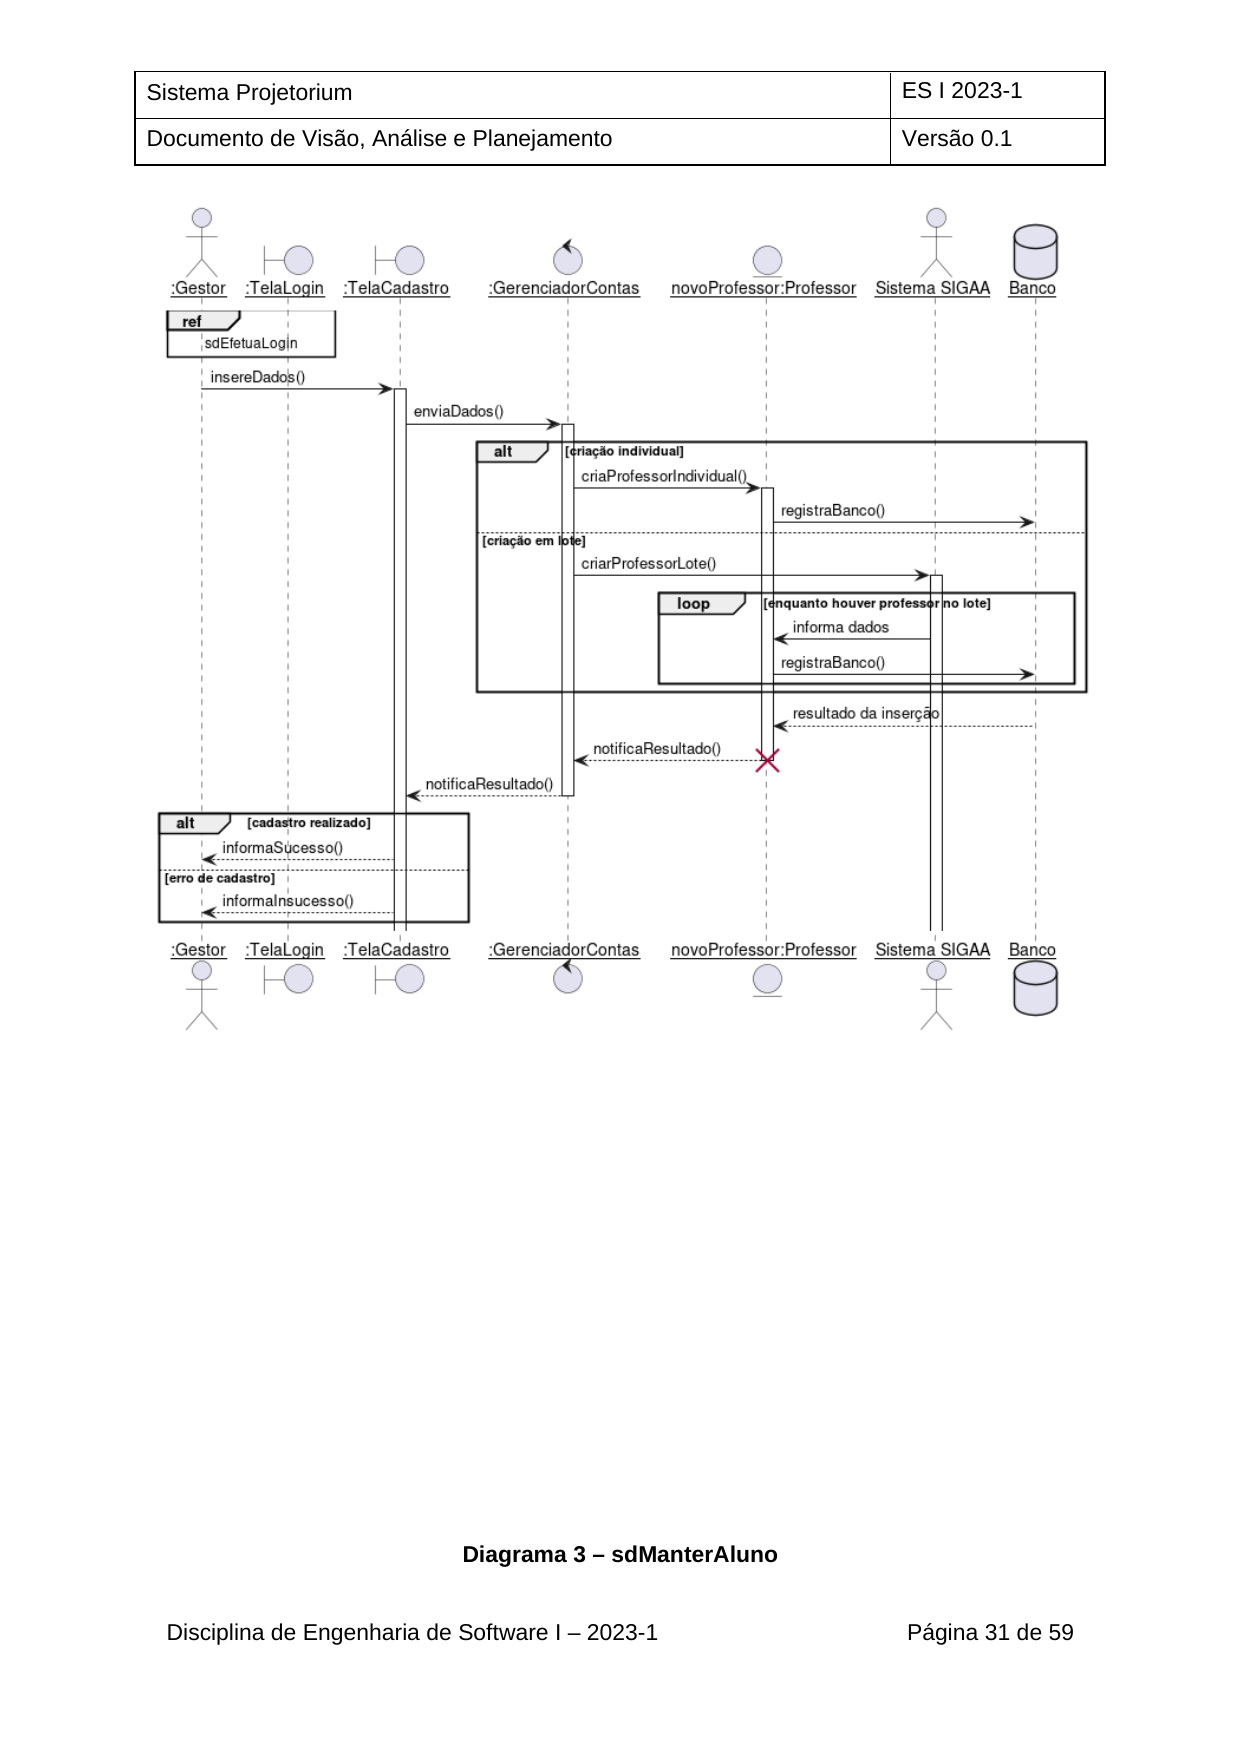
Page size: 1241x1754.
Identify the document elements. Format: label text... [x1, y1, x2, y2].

picture [147, 202, 1093, 1036]
text Diagrama 3 – sdManterAluno [148, 1541, 1092, 1567]
